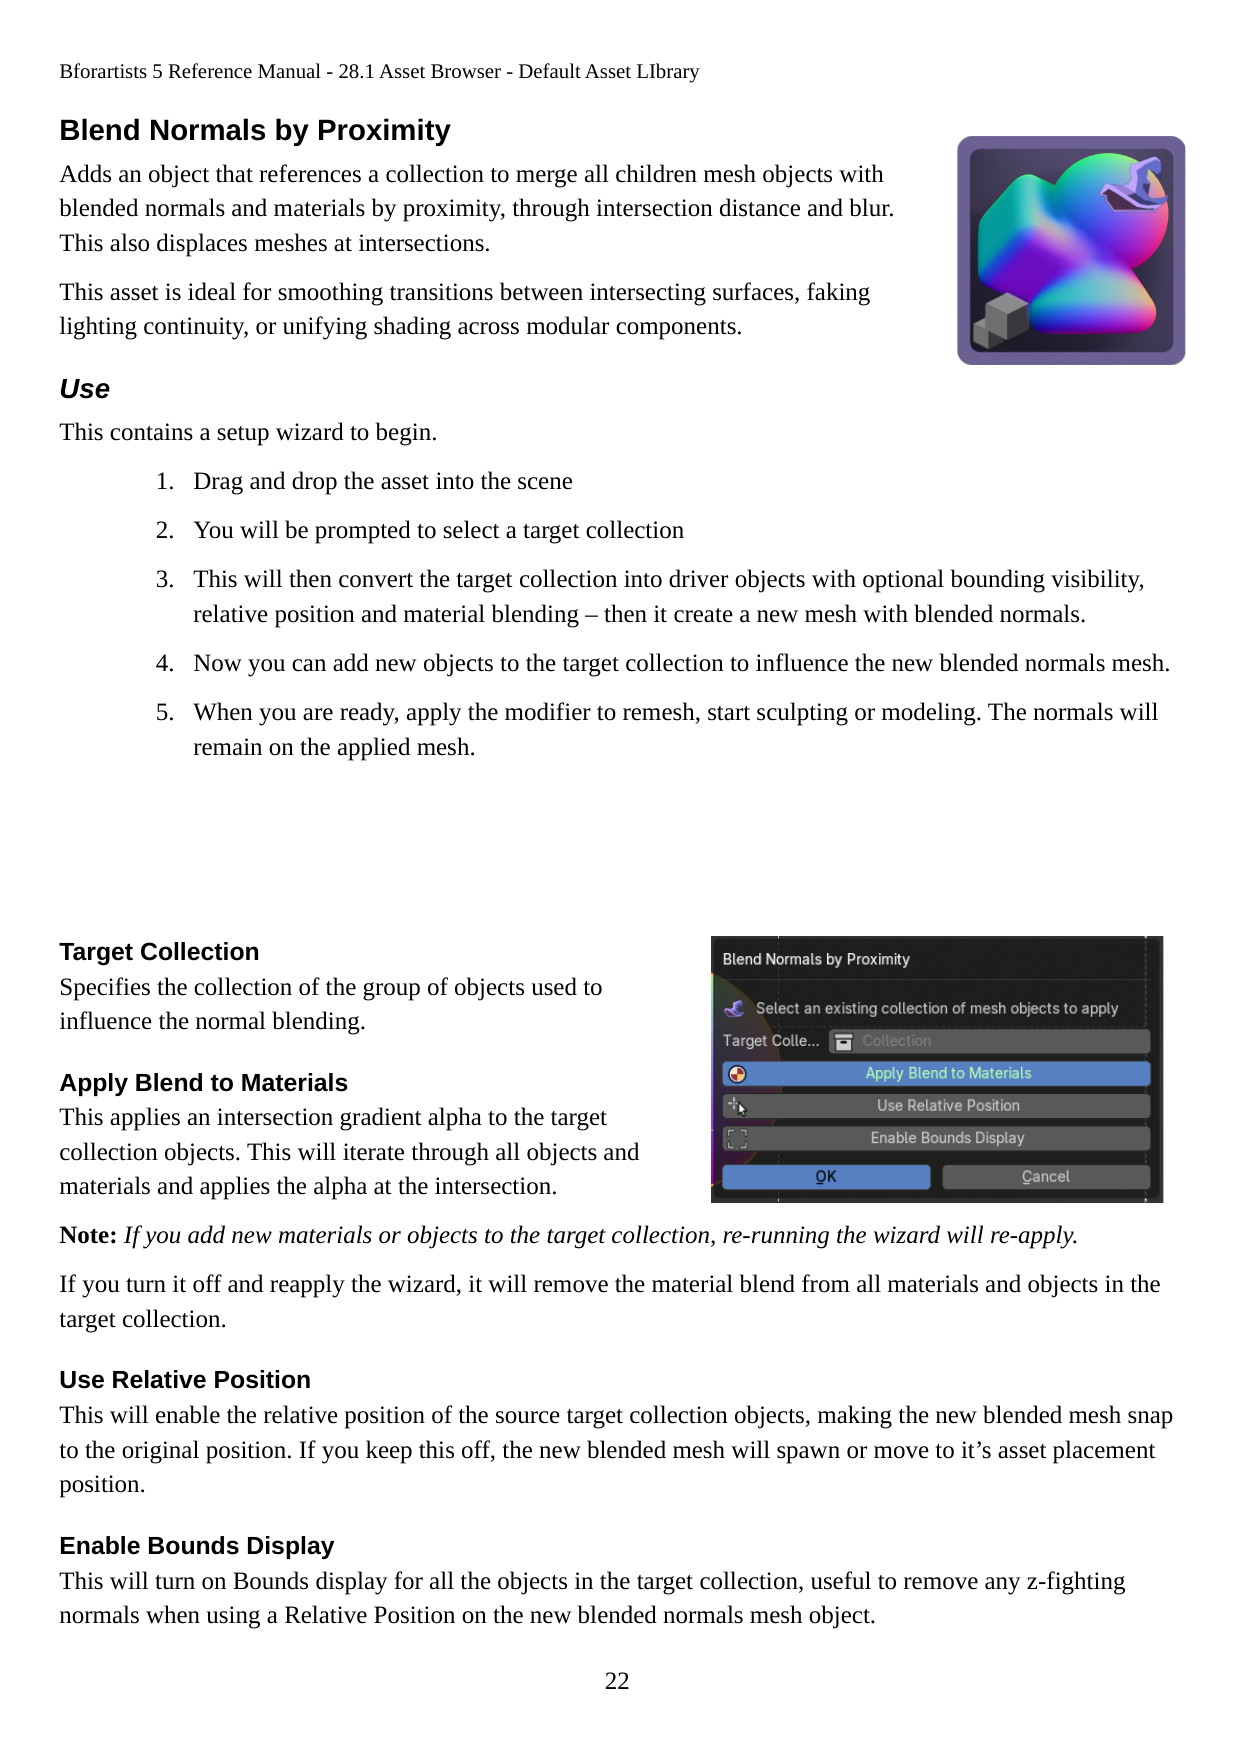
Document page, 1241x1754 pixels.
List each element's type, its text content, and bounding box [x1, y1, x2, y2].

subtitle Target Collection [59, 937, 711, 965]
list When you are ready, apply the modifier to remesh, start sculpting or modeling. The normals will remain on the applied mesh. [156, 697, 1181, 760]
text This will turn on Bounds display for all the objects in the target collection, useful to remove any z-fighting normals when using a Relative Position on the new blended normals mesh object. [59, 1566, 1181, 1629]
list This will then convert the target collection into driver objects with optional bounding visibility, relative position and material blending – then it create a new mesh with blended normals. [156, 564, 1181, 628]
picture [711, 936, 1164, 1203]
list Now you can add new objects to the target collection to influence the new blended normals mesh. [156, 648, 1181, 677]
text If you turn it off and reapply the wizard, it will remove the material blend from all materials and objects in the target collection. [59, 1269, 1181, 1333]
text This asset is ideal for smoothing transitions between intersecting surfaces, faking lighting continuity, or unifying shading across modular components. [59, 277, 957, 340]
subtitle Apply Blend to Materials [59, 1068, 711, 1096]
list Drag and drop the asset into the scene [156, 466, 1181, 495]
text This applies an intersection gradient alpha to the target collection objects. This will iterate through all objects and materials and applies the alpha at the intersection. [59, 1102, 711, 1200]
subtitle Use Relative Position [59, 1366, 1181, 1394]
text This contains a setup wizard to begin. [59, 417, 1181, 446]
text Adds an object that references a collection to merge all children mesh objects with blended normals and materials by proximity, through intersection distance and blur. This also displaces meshes at intersections. [59, 159, 957, 257]
text Note: If you add new materials or objects to the target collection, re-running the wizard will re-apply. [59, 1221, 1181, 1249]
text This will enable the relative position of the source target collection objects, making the new blended mesh snap to the original position. If you keep this off, the new blended mesh will spawn or move to it’s asset placement position. [59, 1400, 1181, 1498]
subtitle Blend Normals by Proximity [59, 113, 1181, 146]
text Specifies the collection of the group of objects used to influence the normal blending. [59, 972, 711, 1035]
picture [957, 136, 1186, 365]
subtitle [1164, 937, 1181, 965]
subtitle Enable Bounds Display [59, 1531, 1181, 1559]
subtitle Use [59, 373, 1181, 405]
list You will be prompted to select a target collection [156, 515, 1181, 544]
